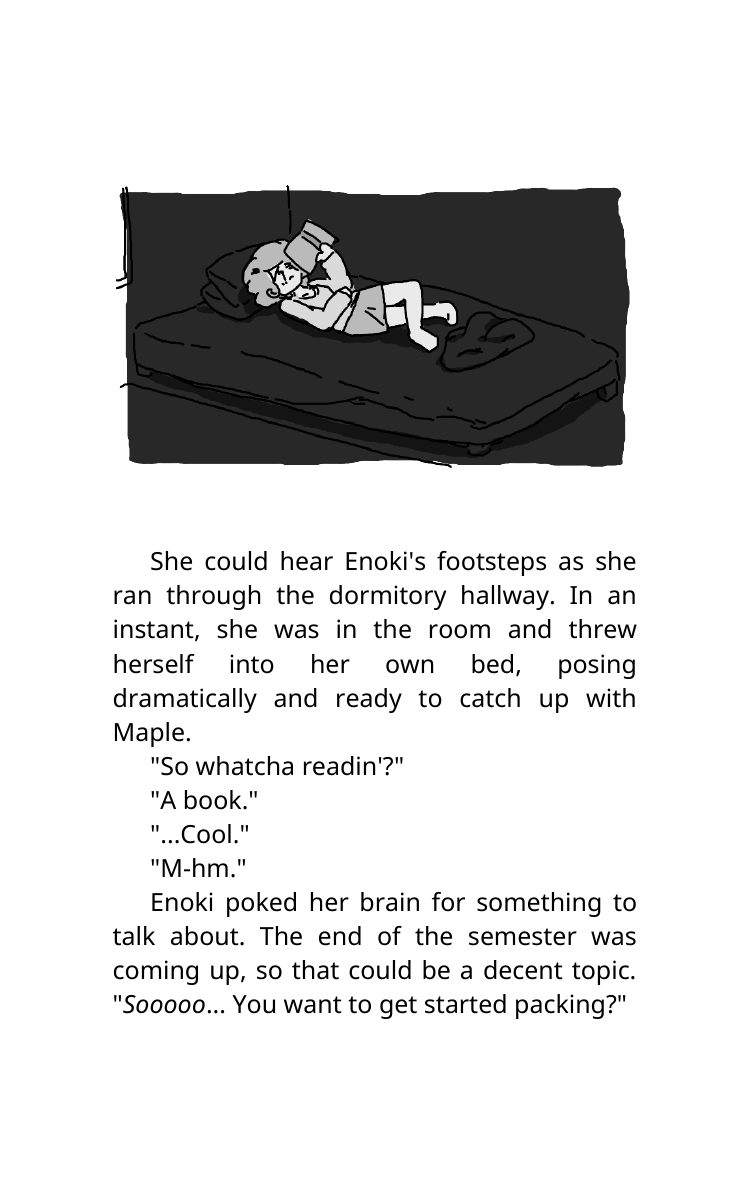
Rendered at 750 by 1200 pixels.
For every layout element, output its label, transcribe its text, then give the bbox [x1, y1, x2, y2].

text "M-hm." [112, 851, 637, 885]
text She could hear Enoki's footsteps as she ran through the dormitory hallway. In an instant, she was in the room and threw herself into her own bed, posing dramatically and ready to catch up with Maple. [112, 544, 637, 748]
text "A book." [112, 782, 637, 817]
picture [112, 180, 638, 476]
text Enoki poked her brain for something to talk about. The end of the semester was coming up, so that could be a decent topic. "Sooooo... You want to get started packing?" [112, 885, 637, 1021]
text "...Cool." [112, 817, 637, 851]
text "So whatcha readin'?" [112, 748, 637, 782]
